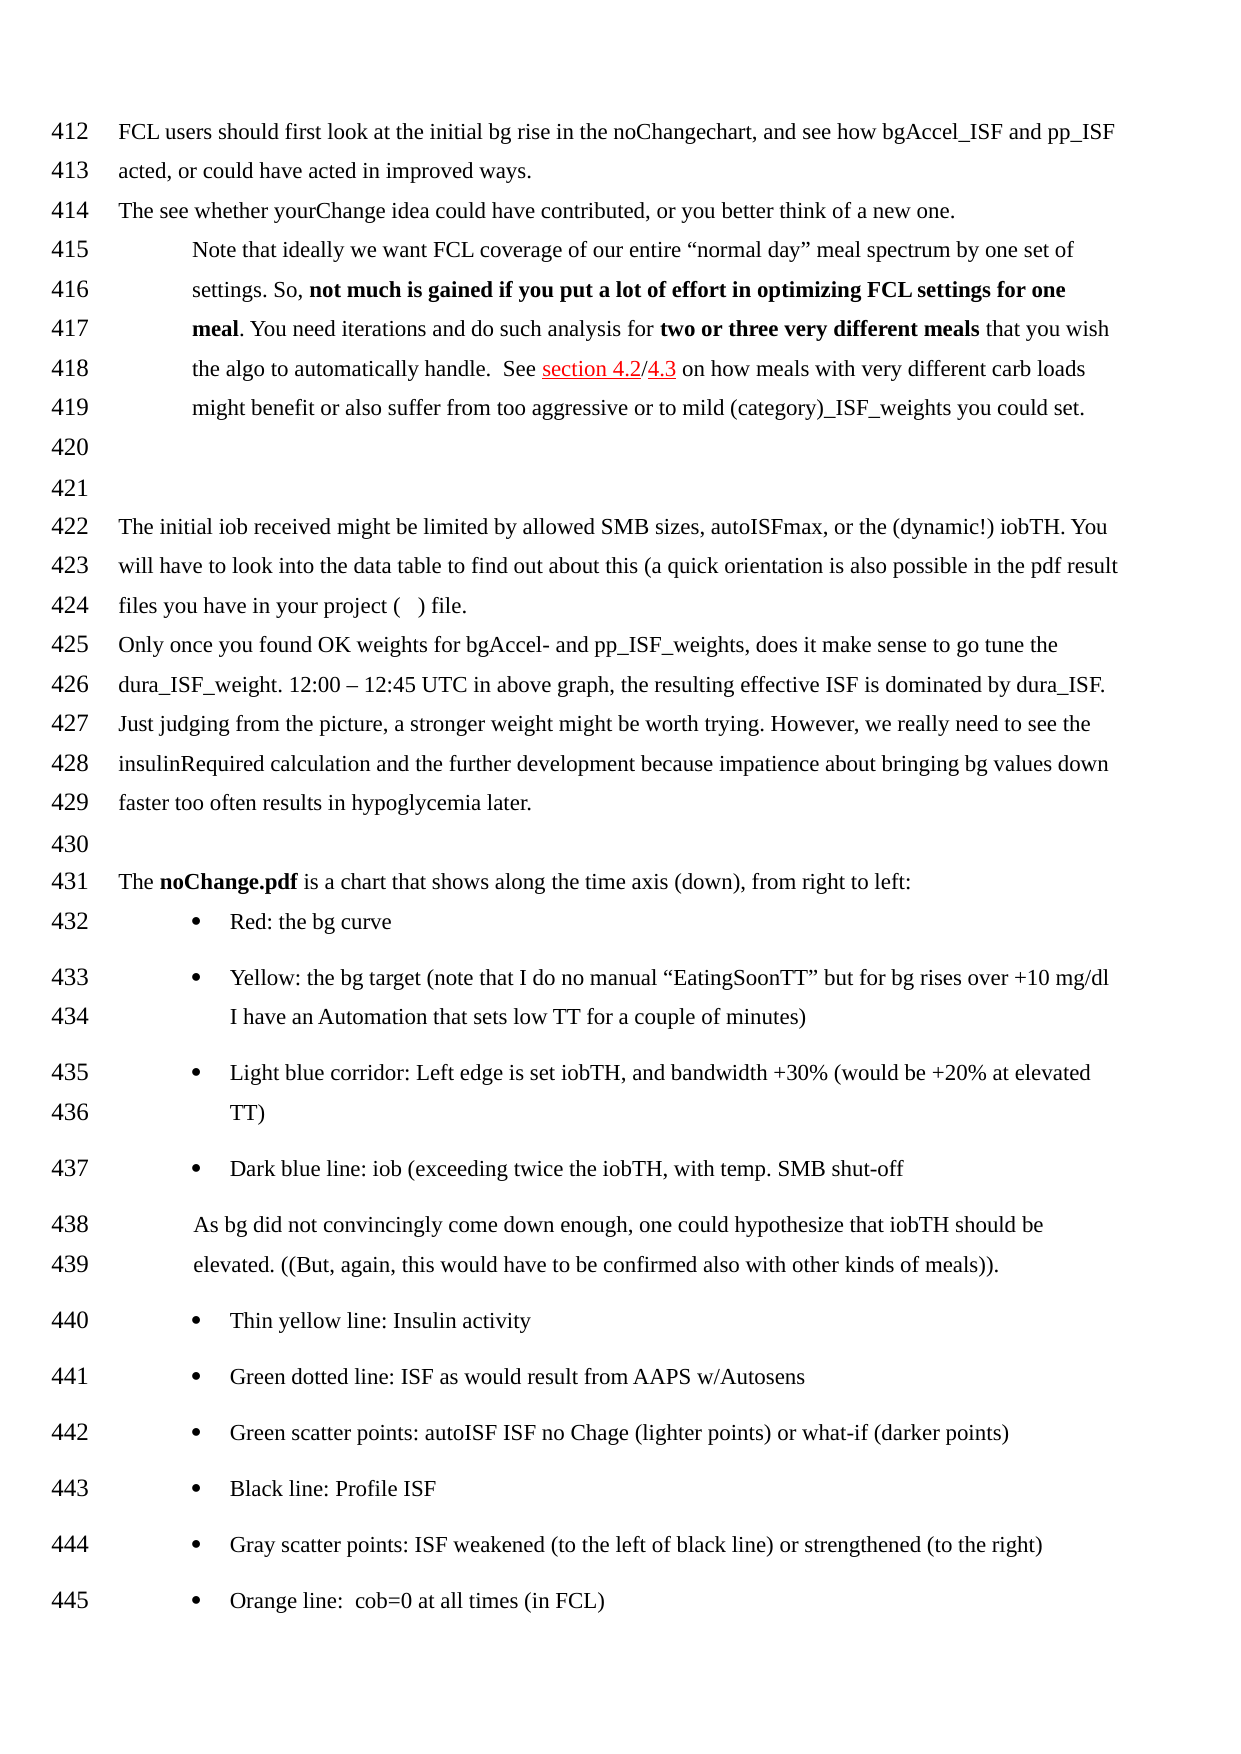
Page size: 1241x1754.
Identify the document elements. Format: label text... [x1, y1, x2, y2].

list Light blue corridor: Left edge is set iobTH, and bandwidth +30% (would be +20% at elevated TT) [192, 1059, 1122, 1125]
list Green dotted line: ISF as would result from AAPS w/Autosens [192, 1363, 1122, 1389]
list Green scatter points: autoISF ISF no Chage (lighter points) or what-if (darker points) [192, 1419, 1122, 1446]
text The noChange.pdf is a chart that shows along the time axis (down), from right to left: [118, 868, 1122, 894]
list Yellow: the bg target (note that I do no manual “EatingSoonTT” but for bg rises over +10 mg/dl I have an Automation that sets low TT for a couple of minutes) [192, 964, 1122, 1030]
text Only once you found OK weights for bgAccel- and pp_ISF_weights, does it make sense to go tune the dura_ISF_weight. 12:00 – 12:45 UTC in above graph, the resulting effective ISF is dominated by dura_ISF. Just judging from the picture, a stronger weight might be worth trying. However, we really need to see the insulinRequired calculation and the further development because impatience about bringing bg values down faster too often results in hypoglycemia later. [118, 631, 1122, 816]
list Red: the bg curve [192, 908, 1122, 934]
text The initial iob received might be limited by allowed SMB sizes, autoISFmax, or the (dynamic!) iobTH. You will have to look into the data table to find out about this (a quick orientation is also possible in the pdf result files you have in your project ( ) file. [118, 513, 1122, 618]
list Dark blue line: iob (exceeding twice the iobTH, with temp. SMB shut-off [192, 1155, 1122, 1181]
text The see whether yourChange idea could have contributed, or you better think of a new one. [118, 197, 1122, 223]
list Thin yellow line: Insulin activity [192, 1307, 1122, 1333]
list Black line: Profile ISF [192, 1475, 1122, 1502]
list As bg did not convincingly come down enough, one could hypothesize that iobTH should be elevated. ((But, again, this would have to be confirmed also with other kinds of meals)). [193, 1211, 1122, 1277]
list Orange line: cob=0 at all times (in FCL) [192, 1588, 1122, 1614]
text FCL users should first look at the initial bg rise in the noChangechart, and see how bgAccel_ISF and pp_ISF acted, or could have acted in improved ways. [118, 118, 1122, 184]
text Note that ideally we want FCL coverage of our entire “normal day” meal spectrum by one set of settings. So, not much is gained if you put a lot of effort in optimizing FCL settings for one meal. You need iterations and do such analysis for two or three very different meals that you wish the algo to automatically handle. See section 4.2/4.3 on how meals with very different carb loads might benefit or also suffer from too aggressive or to mild (category)_ISF_weights you could set. [192, 237, 1122, 421]
list Gray scatter points: ISF weakened (to the left of black line) or strengthened (to the right) [192, 1531, 1122, 1558]
